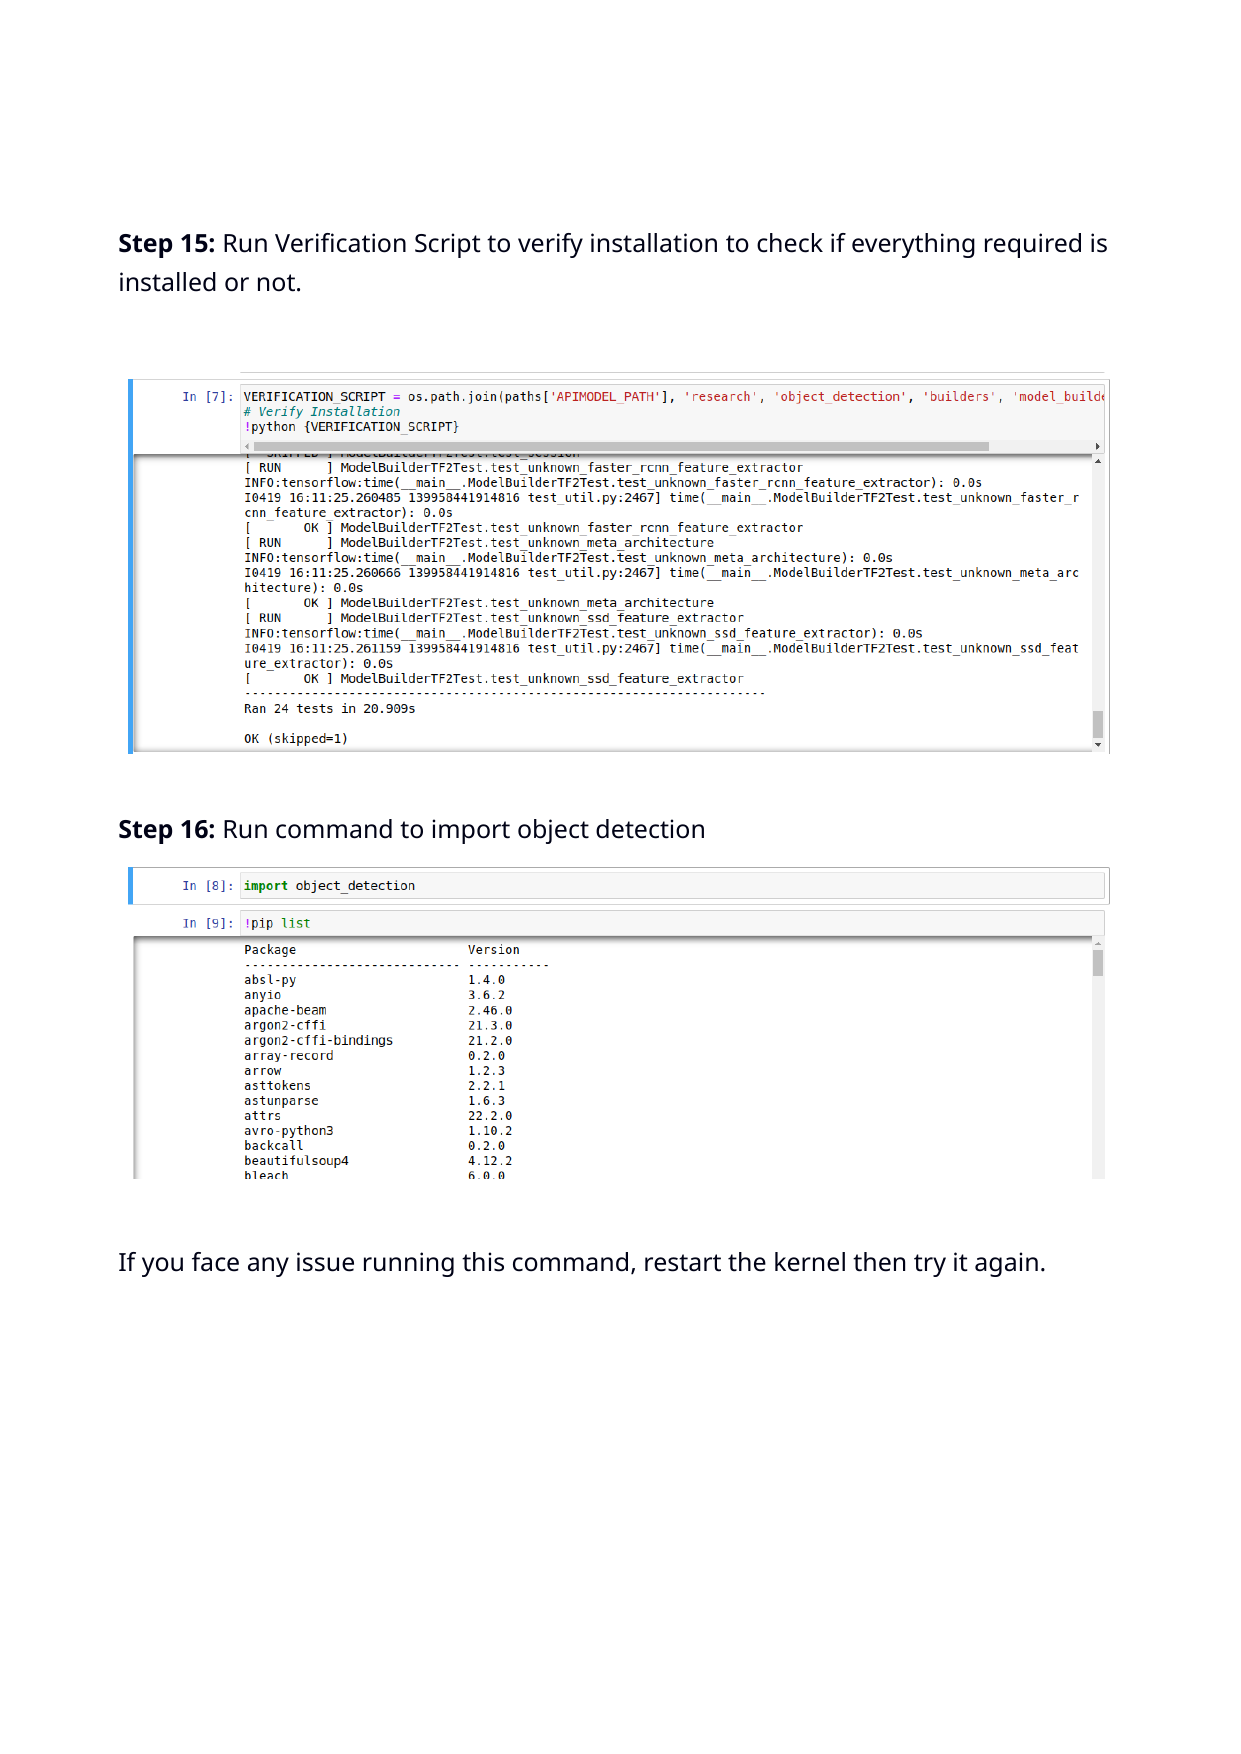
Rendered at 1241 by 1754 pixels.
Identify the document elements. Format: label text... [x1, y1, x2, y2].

picture [118, 372, 1123, 754]
picture [118, 865, 1123, 1179]
text Step 15: Run Verification Script to verify installation to check if everything required is installed or not. [118, 226, 1122, 299]
text If you face any issue running this command, restart the kernel then try it again. [118, 1245, 1122, 1279]
text Step 16: Run command to import object detection [118, 812, 1122, 846]
